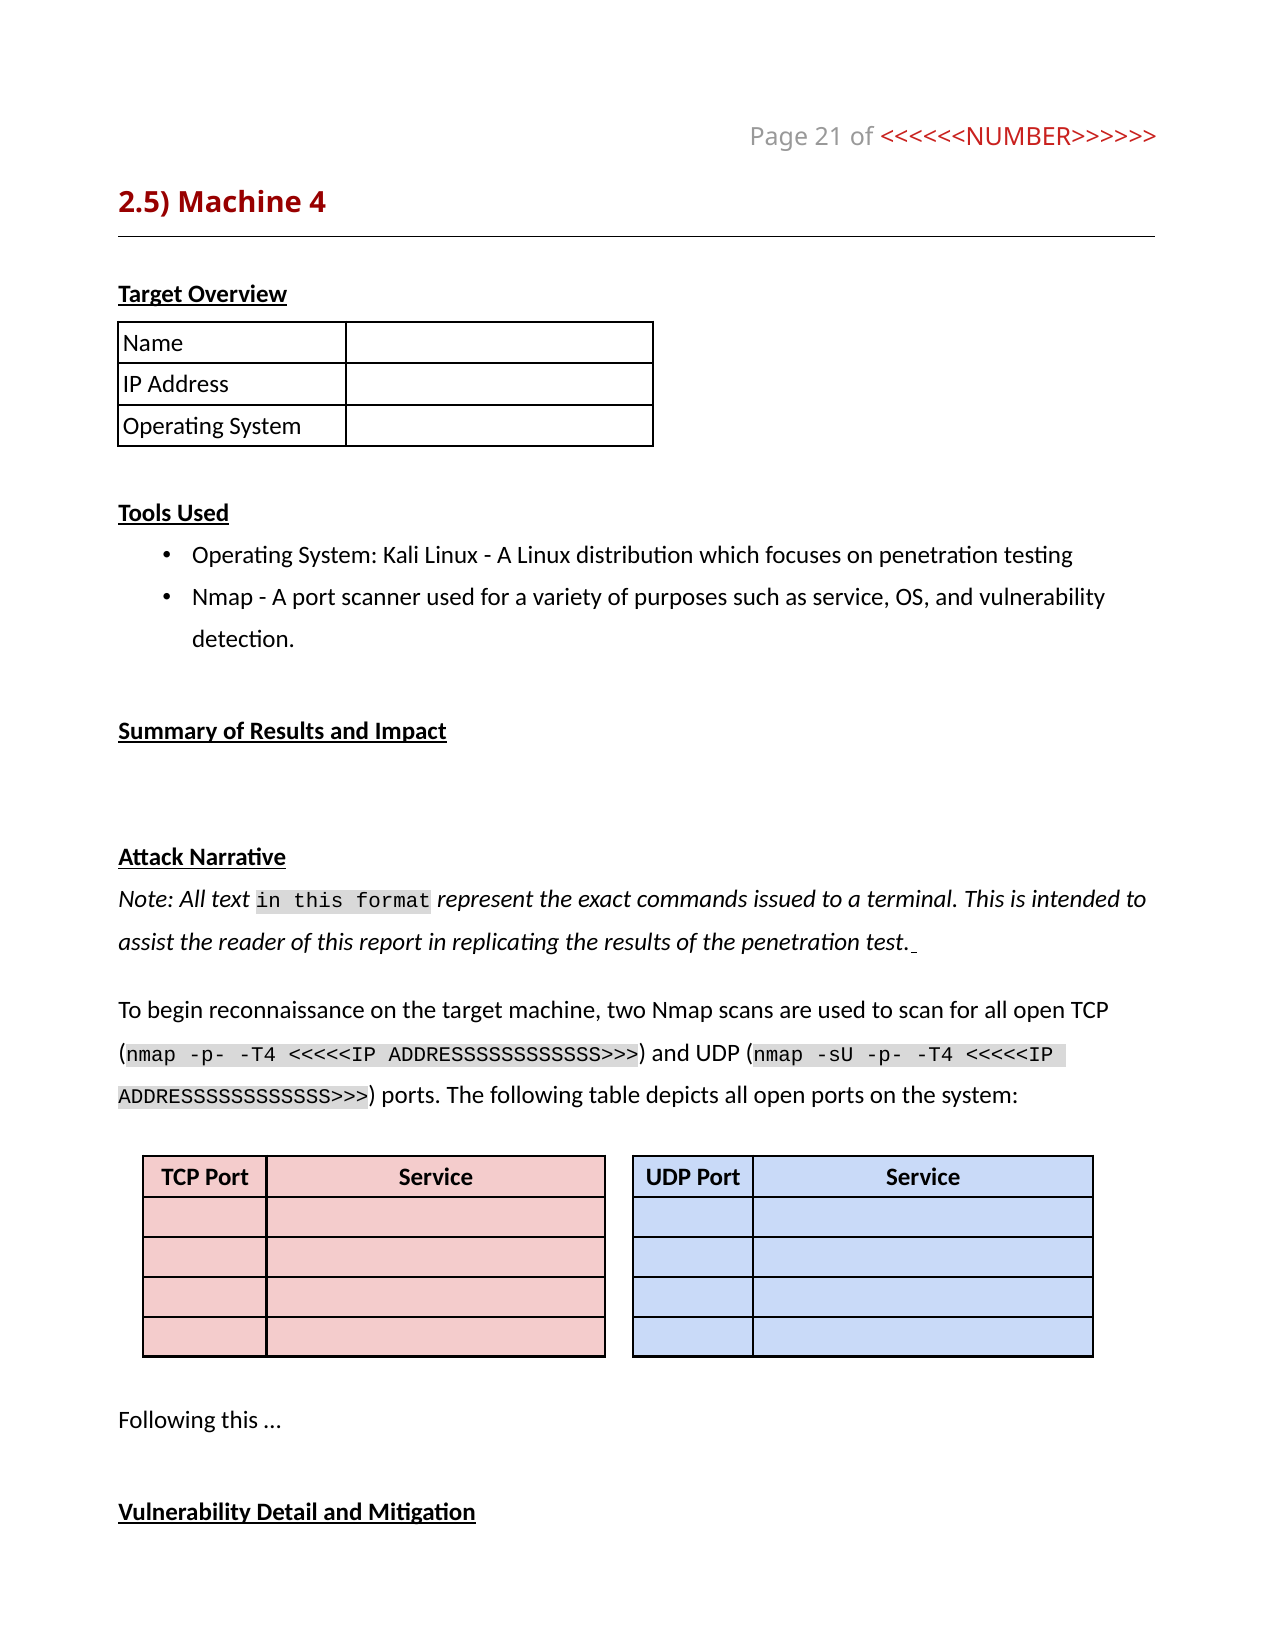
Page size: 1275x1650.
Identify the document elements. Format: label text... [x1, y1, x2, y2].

table_header Name [119, 323, 345, 362]
list Operating System: Kali Linux - A Linux distribution which focuses on penetration testing [162, 539, 1157, 569]
text Target Overview [118, 278, 1157, 309]
table_cell [754, 1278, 1092, 1316]
table_cell [634, 1238, 752, 1276]
text Attack Narrative [118, 841, 1157, 872]
table_cell [144, 1278, 265, 1316]
table_cell [144, 1318, 265, 1355]
text Following this … [118, 1404, 1157, 1435]
table_header Service [754, 1157, 1092, 1196]
table_cell [268, 1238, 604, 1276]
table_header [631, 1123, 1116, 1360]
text Note: All text in this format represent the exact commands issued to a terminal. This is intended to assist the reader of this report in replicating the results of the penetration test. [118, 883, 1157, 956]
table_cell [268, 1198, 604, 1236]
table_cell [268, 1318, 604, 1355]
table_header [119, 1123, 629, 1360]
table_cell [754, 1198, 1092, 1236]
table_cell Operating System [119, 406, 345, 445]
table_header [347, 323, 652, 362]
text Summary of Results and Impact [118, 715, 1157, 745]
text 2.5) Machine 4 [118, 182, 1157, 221]
table_header Service [268, 1157, 604, 1196]
text Tools Used [118, 497, 1157, 527]
table_cell IP Address [119, 364, 345, 404]
table_cell [144, 1198, 265, 1236]
table_header TCP Port [144, 1157, 265, 1196]
text Vulnerability Detail and Mitigation [118, 1496, 1157, 1527]
table_header UDP Port [634, 1157, 752, 1196]
table_cell [634, 1278, 752, 1316]
list Nmap - A port scanner used for a variety of purposes such as service, OS, and vulnerability detection. [162, 581, 1157, 654]
table_cell [754, 1318, 1092, 1355]
table_cell [754, 1238, 1092, 1276]
table_cell [347, 364, 652, 404]
table_cell [268, 1278, 604, 1316]
text To begin reconnaissance on the target machine, two Nmap scans are used to scan for all open TCP (nmap -p- -T4 <<<<<IP ADDRESSSSSSSSSSSS>>>) and UDP (nmap -sU -p- -T4 <<<<<IP ADDRESSSSSSSSSSSS>>>) ports. The following table depicts all open ports on the system: [118, 968, 1157, 1109]
table_cell [634, 1318, 752, 1355]
table_cell [347, 406, 652, 445]
table_cell [144, 1238, 265, 1276]
table_cell [634, 1198, 752, 1236]
